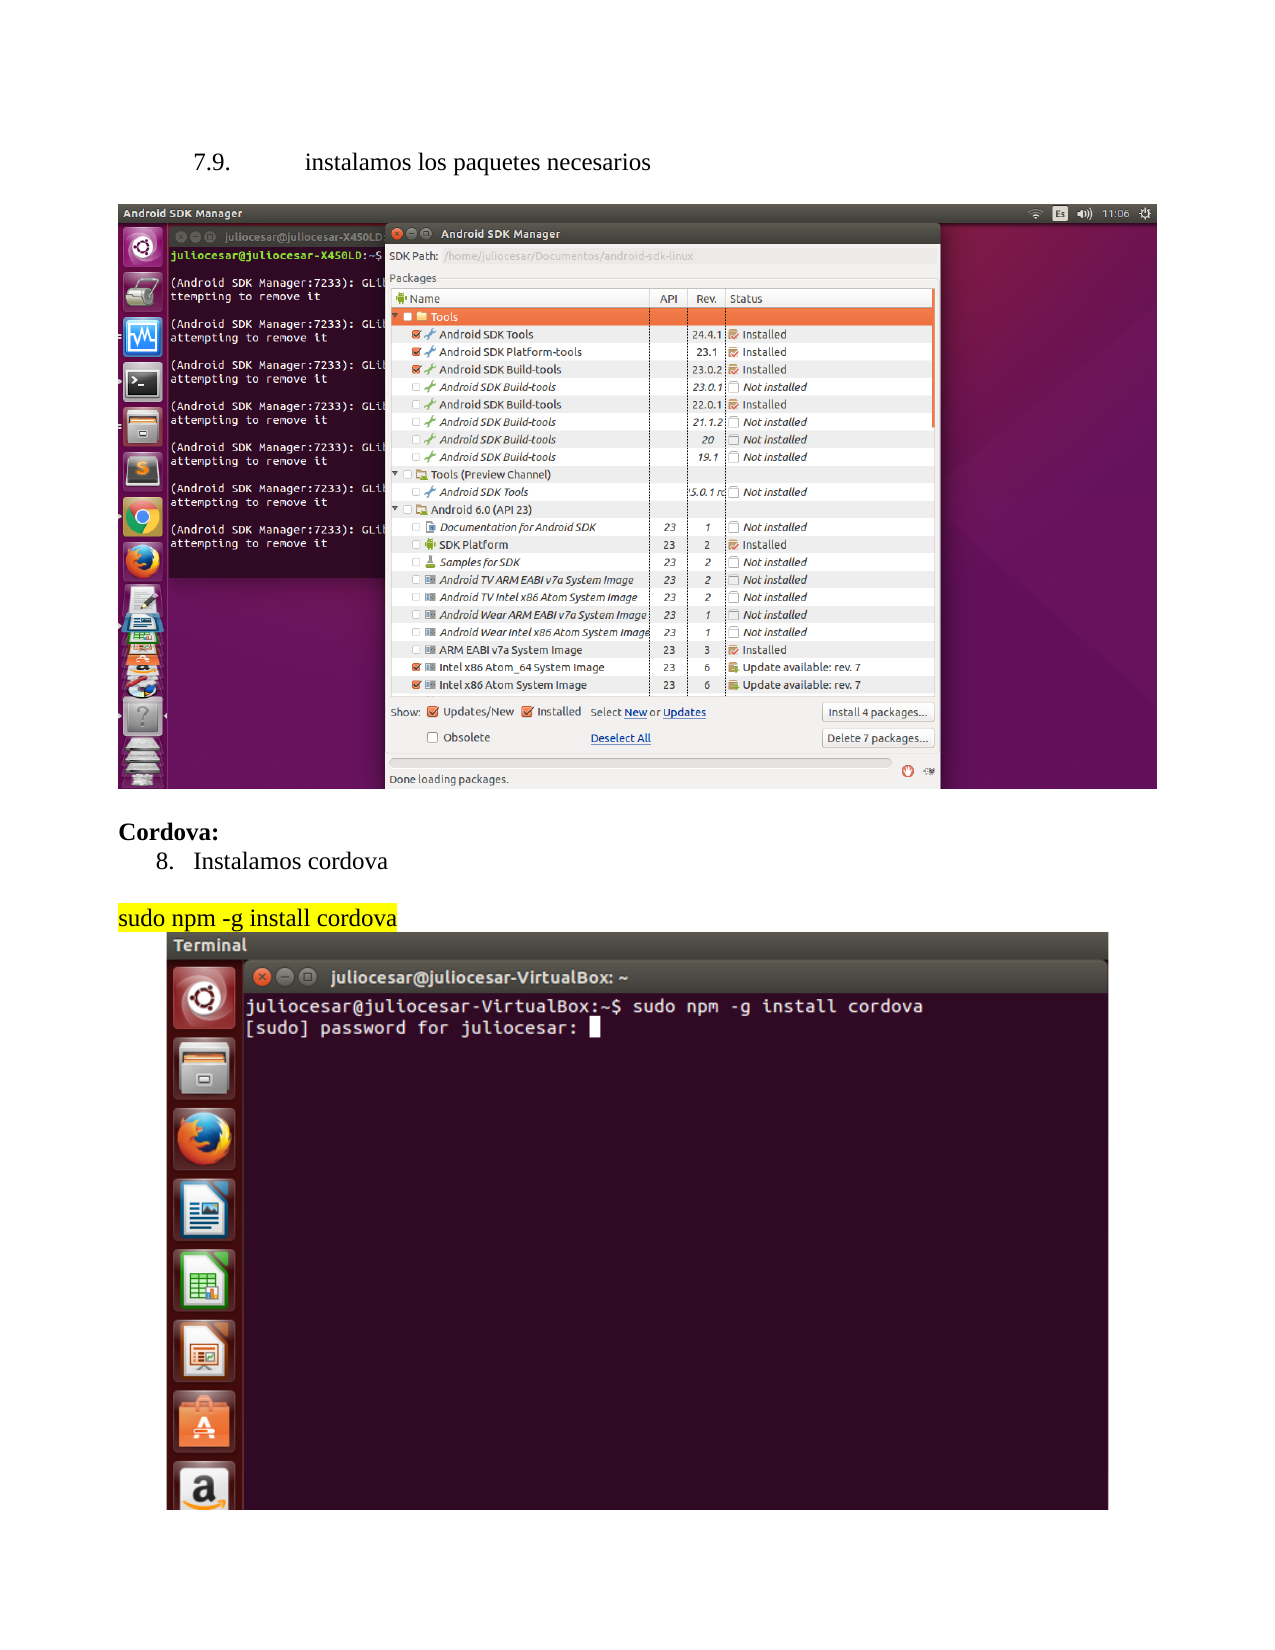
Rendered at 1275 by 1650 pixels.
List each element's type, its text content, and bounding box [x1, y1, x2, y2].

text Cordova: [118, 817, 1157, 846]
list Instalamos cordova [156, 846, 1157, 874]
picture [118, 204, 1157, 789]
text sudo npm -g install cordova [118, 903, 1157, 932]
list instalamos los paquetes necesarios [193, 147, 1157, 176]
